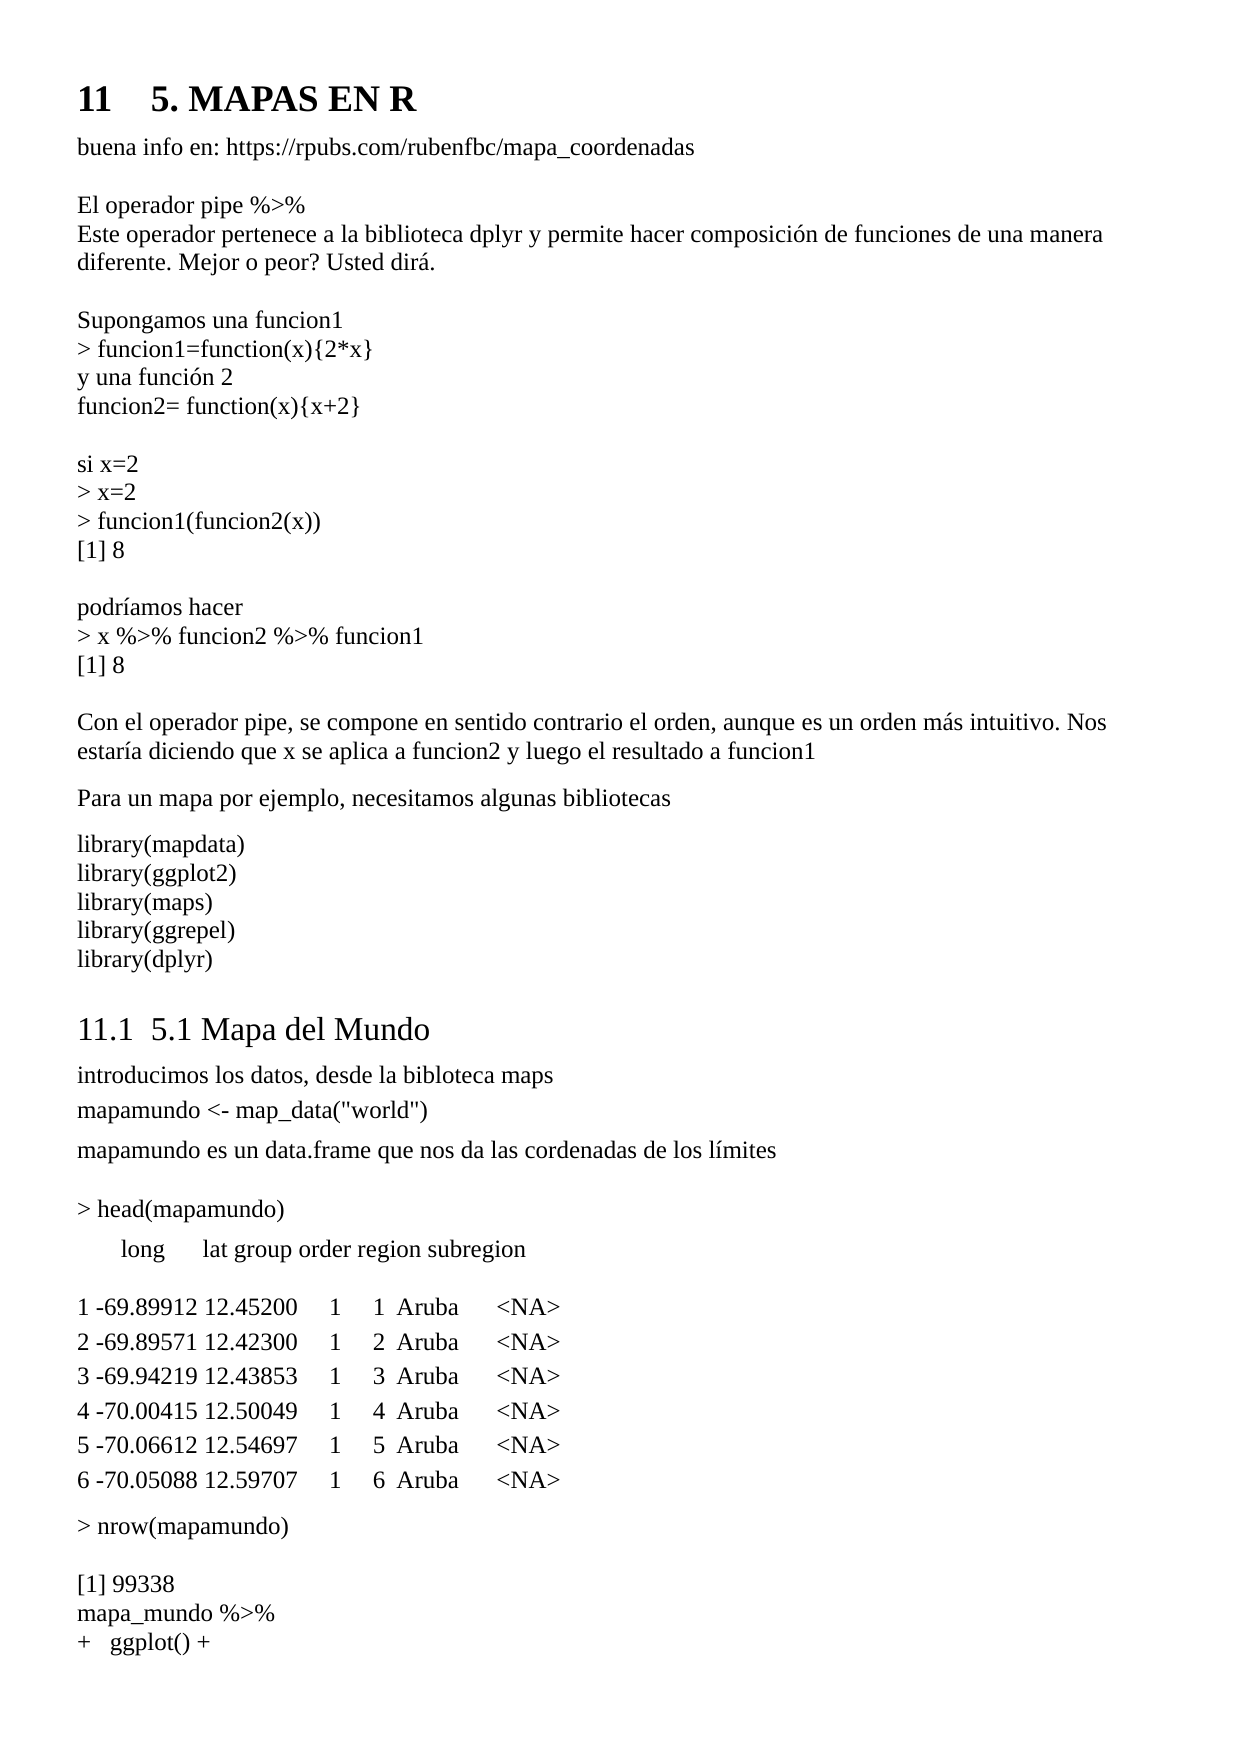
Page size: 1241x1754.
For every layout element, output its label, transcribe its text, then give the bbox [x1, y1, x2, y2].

text buena info en: https://rpubs.com/rubenfbc/mapa_coordenadas [77, 132, 1163, 161]
text El operador pipe %>% [77, 190, 1163, 219]
text 1 -69.89912 12.45200 1 1 Aruba <NA> [77, 1292, 1163, 1321]
text Supongamos una funcion1 [77, 305, 1163, 334]
text Este operador pertenece a la biblioteca dplyr y permite hacer composición de funciones de una manera diferente. Mejor o peor? Usted dirá. [77, 219, 1163, 276]
text Con el operador pipe, se compone en sentido contrario el orden, aunque es un orden más intuitivo. Nos estaría diciendo que x se aplica a funcion2 y luego el resultado a funcion1 [77, 707, 1163, 765]
text > x=2 [77, 477, 1163, 506]
text > funcion1(funcion2(x)) [77, 506, 1163, 535]
text [1] 99338 [77, 1569, 1163, 1598]
text podríamos hacer [77, 592, 1163, 621]
text introducimos los datos, desde la bibloteca maps [77, 1061, 1163, 1089]
text 3 -69.94219 12.43853 1 3 Aruba <NA> [77, 1361, 1163, 1390]
text [1] 8 [77, 650, 1163, 679]
text long lat group order region subregion [77, 1234, 1163, 1263]
text + ggplot() + [77, 1627, 1163, 1656]
subtitle 5.1 Mapa del Mundo [77, 1010, 1163, 1048]
text mapamundo es un data.frame que nos da las cordenadas de los límites [77, 1135, 1163, 1164]
text mapa_mundo %>% [77, 1598, 1163, 1627]
text > head(mapamundo) [77, 1194, 1163, 1222]
text [1] 8 [77, 535, 1163, 564]
text > nrow(mapamundo) [77, 1511, 1163, 1540]
text > funcion1=function(x){2*x} [77, 334, 1163, 362]
text 4 -70.00415 12.50049 1 4 Aruba <NA> [77, 1396, 1163, 1424]
text funcion2= function(x){x+2} [77, 391, 1163, 420]
text library(maps) [77, 887, 1163, 916]
text library(ggplot2) [77, 858, 1163, 887]
text y una función 2 [77, 362, 1163, 391]
text > x %>% funcion2 %>% funcion1 [77, 621, 1163, 650]
text Para un mapa por ejemplo, necesitamos algunas bibliotecas [77, 783, 1163, 811]
text library(dplyr) [77, 944, 1163, 973]
subtitle 5. MAPAS EN R [77, 77, 1163, 120]
text 2 -69.89571 12.42300 1 2 Aruba <NA> [77, 1327, 1163, 1356]
text 5 -70.06612 12.54697 1 5 Aruba <NA> [77, 1430, 1163, 1459]
text library(ggrepel) [77, 916, 1163, 944]
text library(mapdata) [77, 829, 1163, 858]
text mapamundo <- map_data("world") [77, 1095, 1163, 1124]
text si x=2 [77, 449, 1163, 477]
text 6 -70.05088 12.59707 1 6 Aruba <NA> [77, 1465, 1163, 1493]
